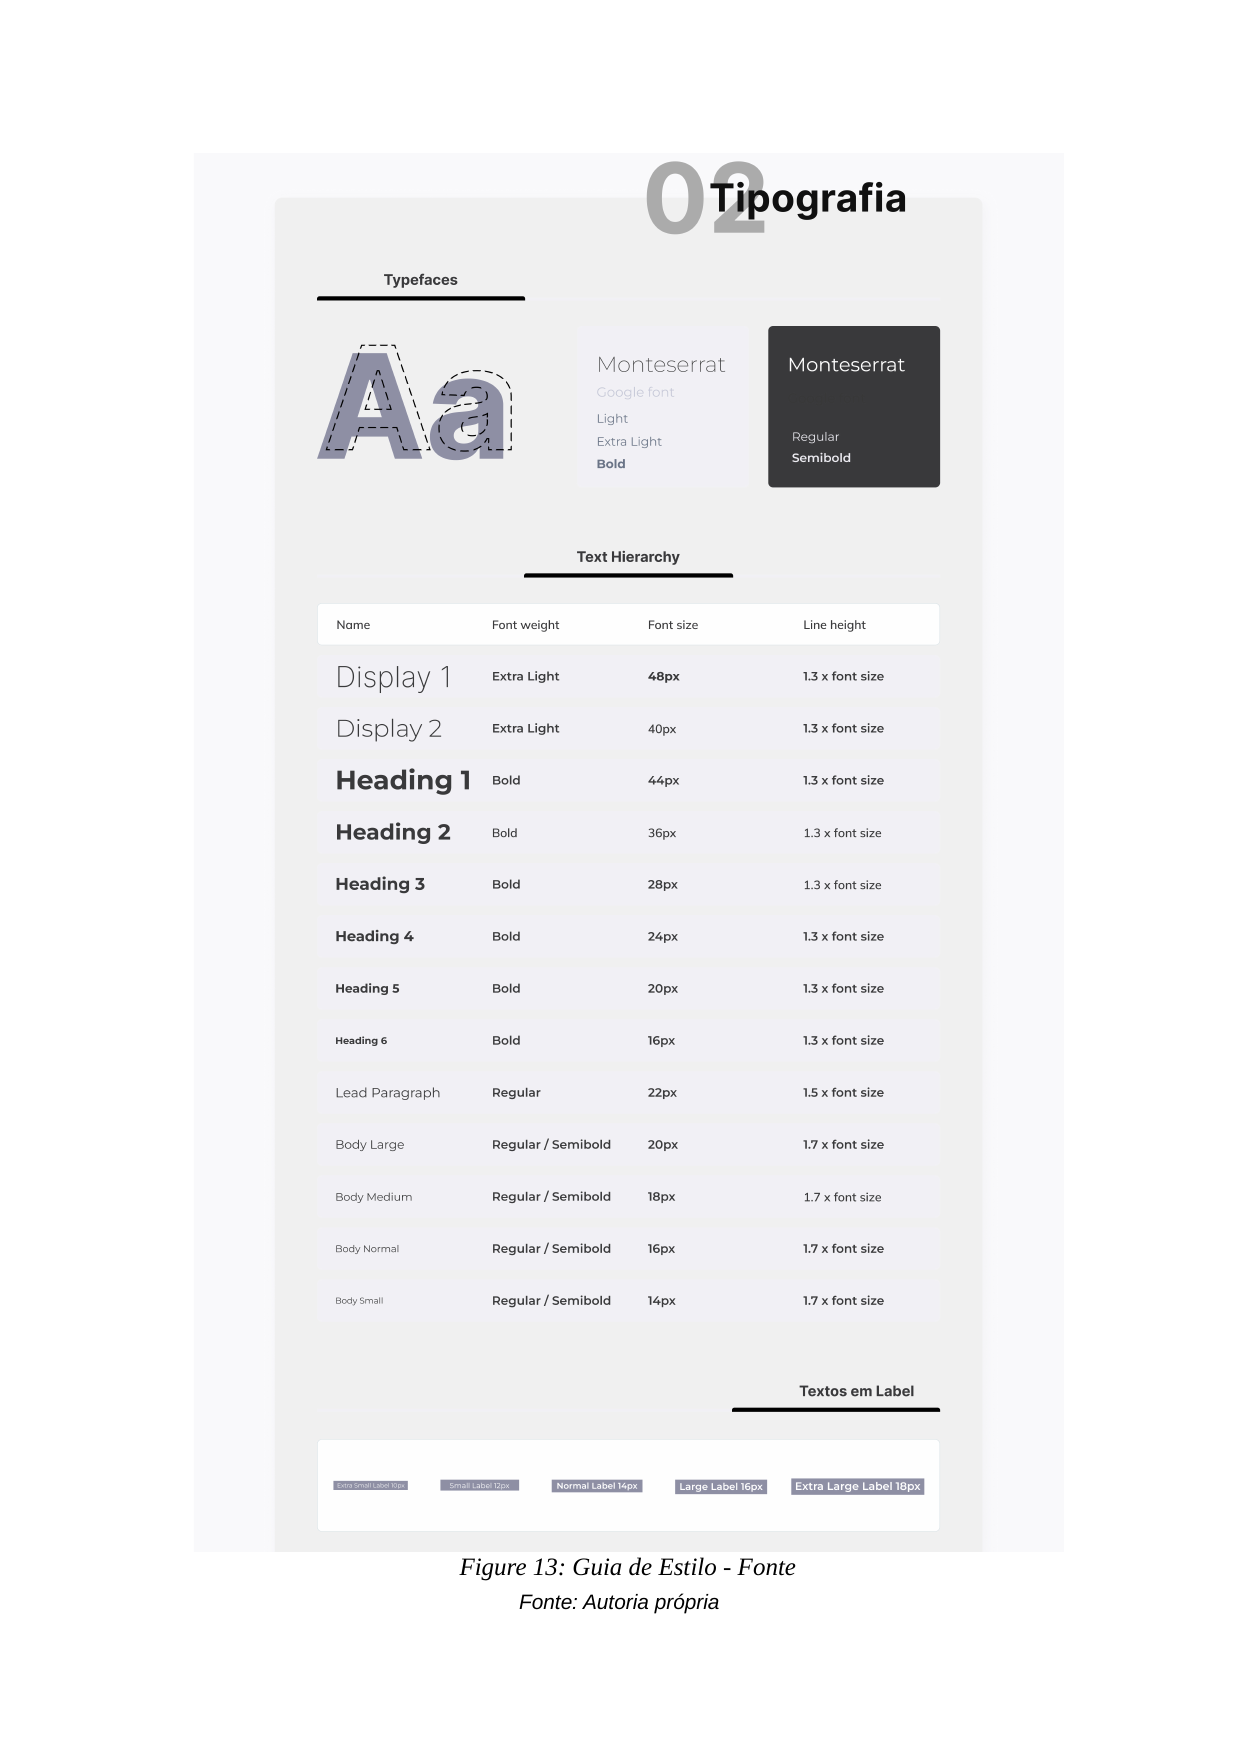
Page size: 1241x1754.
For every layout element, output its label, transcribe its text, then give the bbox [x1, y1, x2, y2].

text Fonte: Autoria própria [118, 118, 1122, 1613]
text Figure 13: Guia de Estilo - Fonte [194, 1552, 1064, 1580]
